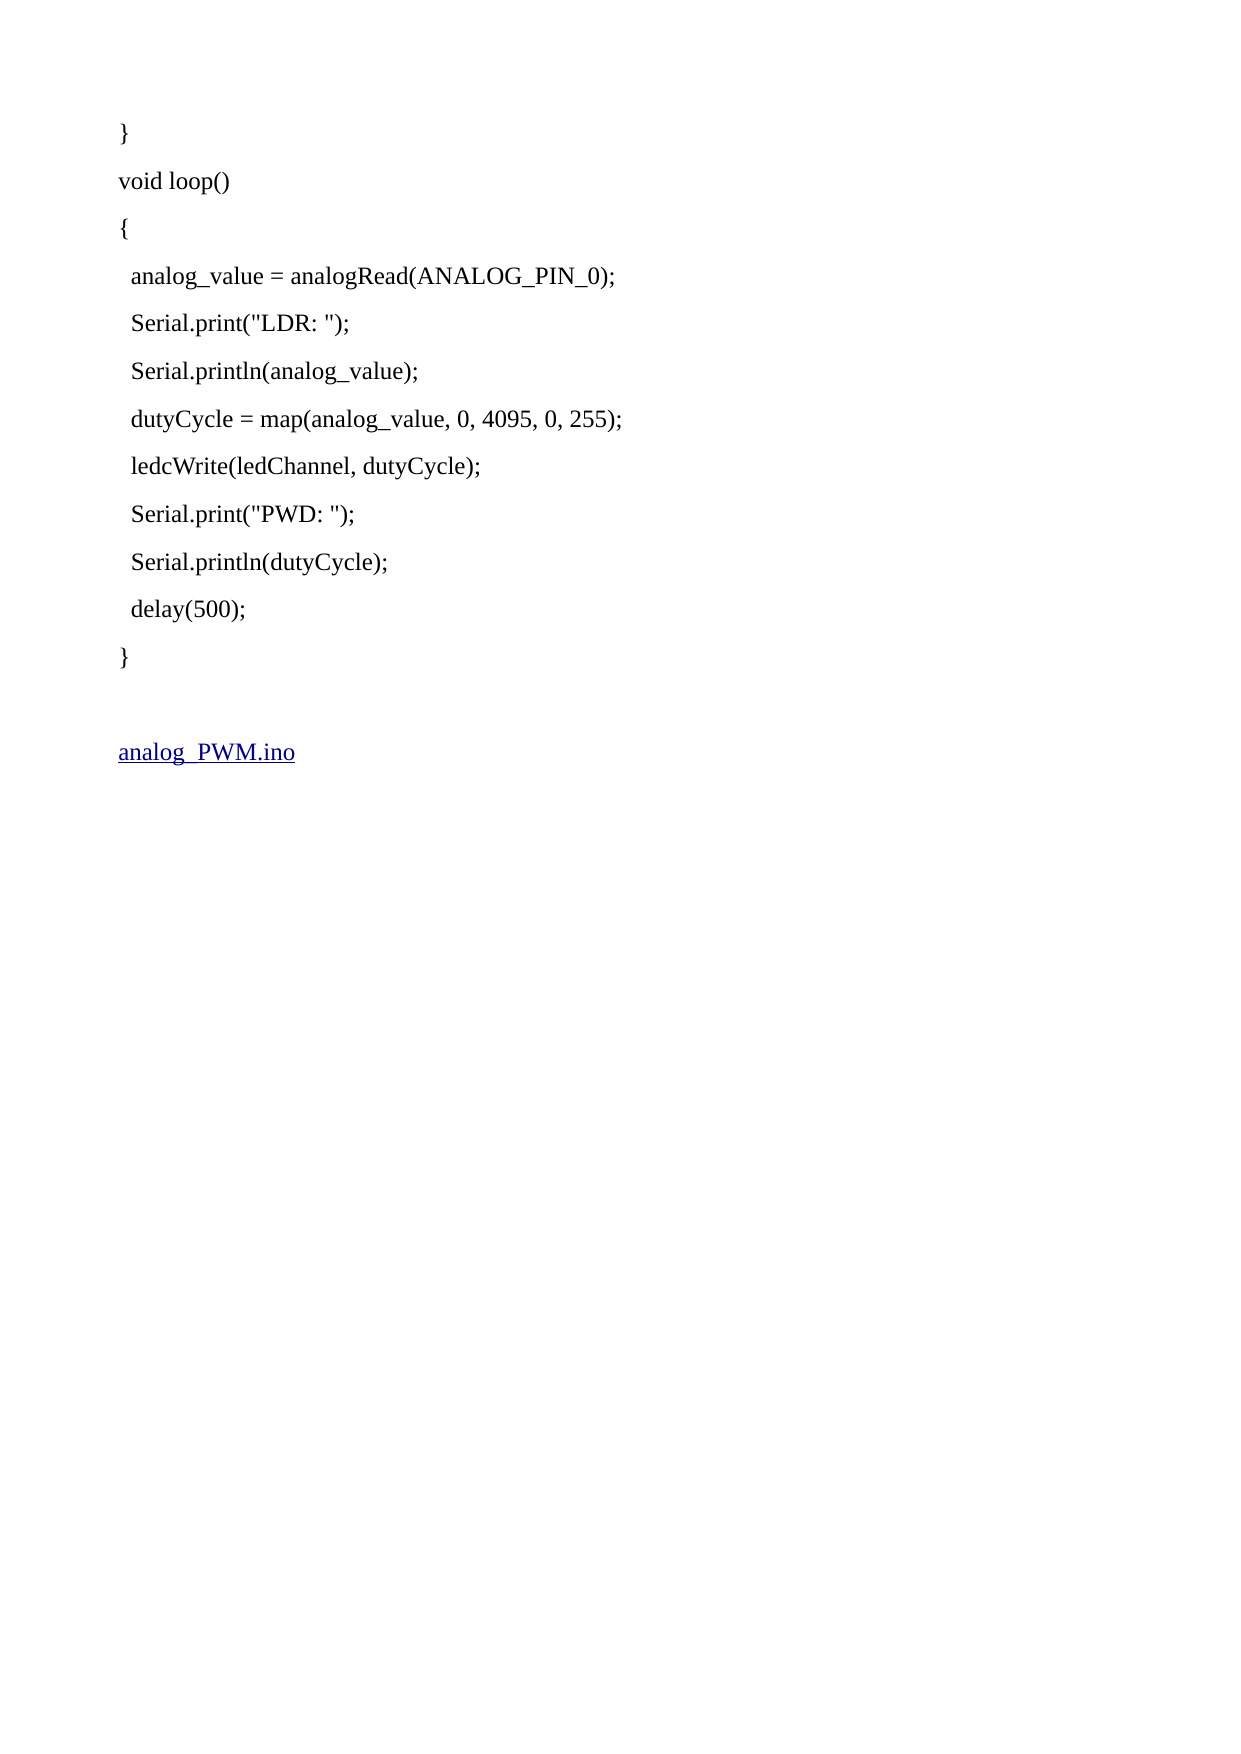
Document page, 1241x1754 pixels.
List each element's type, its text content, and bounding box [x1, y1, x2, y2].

text ledcWrite(ledChannel, dutyCycle); [118, 451, 1122, 480]
text } [118, 642, 1122, 671]
text } [118, 118, 1122, 147]
text dutyCycle = map(analog_value, 0, 4095, 0, 255); [118, 404, 1122, 432]
text analog_value = analogRead(ANALOG_PIN_0); [118, 261, 1122, 290]
text Serial.print("LDR: "); [118, 308, 1122, 337]
text analog_PWM.ino [118, 737, 1122, 766]
text { [118, 213, 1122, 242]
text Serial.print("PWD: "); [118, 499, 1122, 528]
text Serial.println(dutyCycle); [118, 547, 1122, 575]
text delay(500); [118, 594, 1122, 623]
text Serial.println(analog_value); [118, 356, 1122, 385]
text void loop() [118, 166, 1122, 194]
